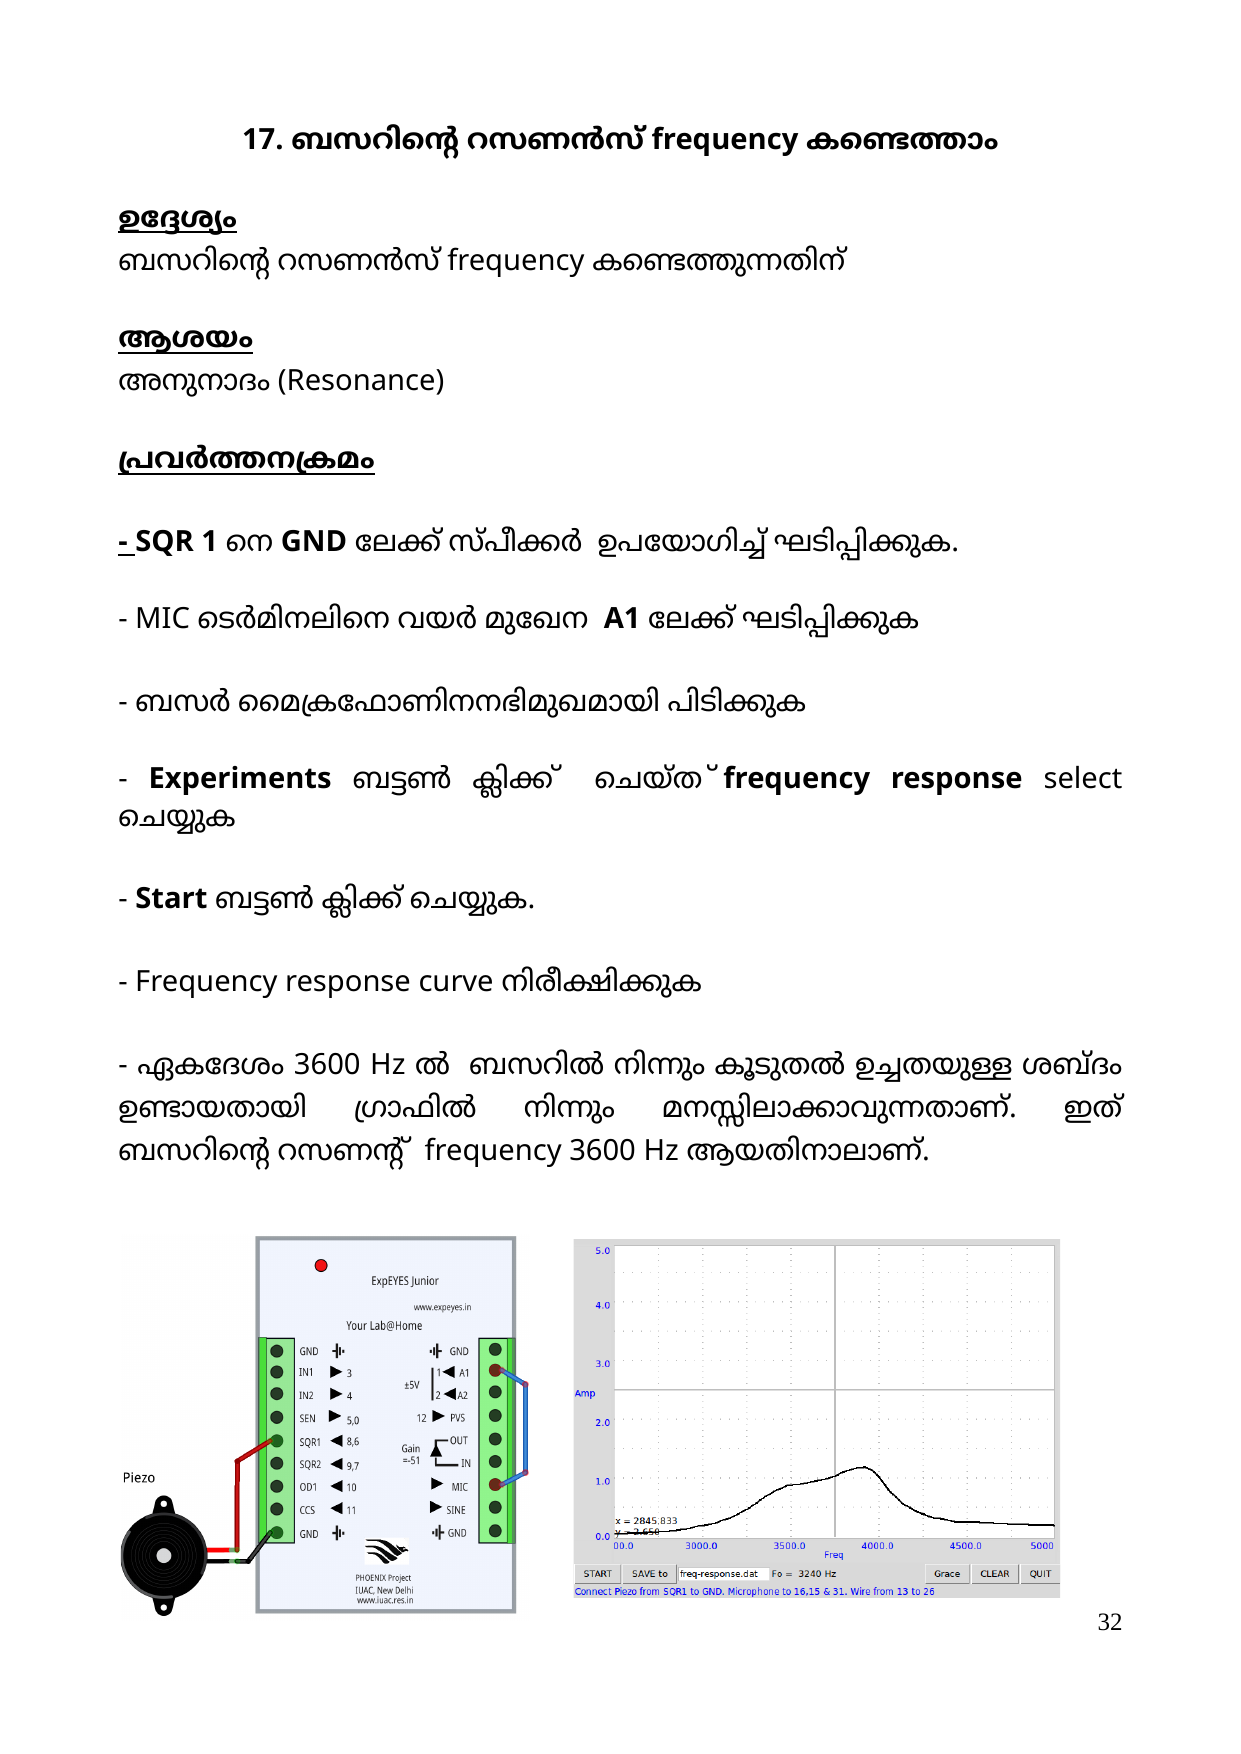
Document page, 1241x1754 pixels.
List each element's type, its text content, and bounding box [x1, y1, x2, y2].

list - Start ബട്ടണ്‍ ക്ലിക്ക് ചെയ്യുക. [118, 878, 1122, 921]
text പ്രവർത്തനക്രമം [118, 442, 1122, 480]
list - Frequency response curve നിരീക്ഷിക്കുക [118, 960, 1122, 1003]
text ഉദ്ദേശ്യം [118, 201, 1122, 239]
list - Experiments ബട്ടണ്‍ ക്ലിക്ക് ചെയ്ത് frequency response select ചെയ്യുക [118, 757, 1122, 838]
text ബസറിന്റെ റസണൻസ് frequency കണ്ടെത്തുന്നതിന് [118, 239, 1122, 282]
picture [573, 1239, 1060, 1598]
list - SQR 1 നെ GND ലേക്ക് സ്പീക്കര്‍ ഉപയോഗിച്ച് ഘടിപ്പിക്കുക. [118, 520, 1122, 563]
list - ബസർ മൈക്രഫോണിനനഭിമുഖമായി പിടിക്കുക [118, 680, 1122, 723]
list - MIC ടെർമിനലിനെ വയർ മുഖേന A1 ലേക്ക് ഘടിപ്പിക്കുക [118, 597, 1122, 640]
text അനുനാദം (Resonance) [118, 359, 1122, 403]
picture [120, 1234, 531, 1621]
text ആശയം [118, 322, 1122, 359]
text 17. ബസറിന്റെ റസണൻസ് frequency കണ്ടെത്താം [118, 118, 1122, 161]
list - ഏകദേശം 3600 Hz ൽ ബസറിൽ നിന്നും കൂടുതൽ ഉച്ചതയുള്ള ശബ്ദം ഉണ്ടായതായി ഗ്രാഫിൽ നിന്നും മനസ്സിലാക്കാവുന്നതാണ്. ഇത് ബസറിന്റെ റസണന്റ് frequency 3600 Hz ആയതിനാലാണ്. [118, 1043, 1122, 1172]
